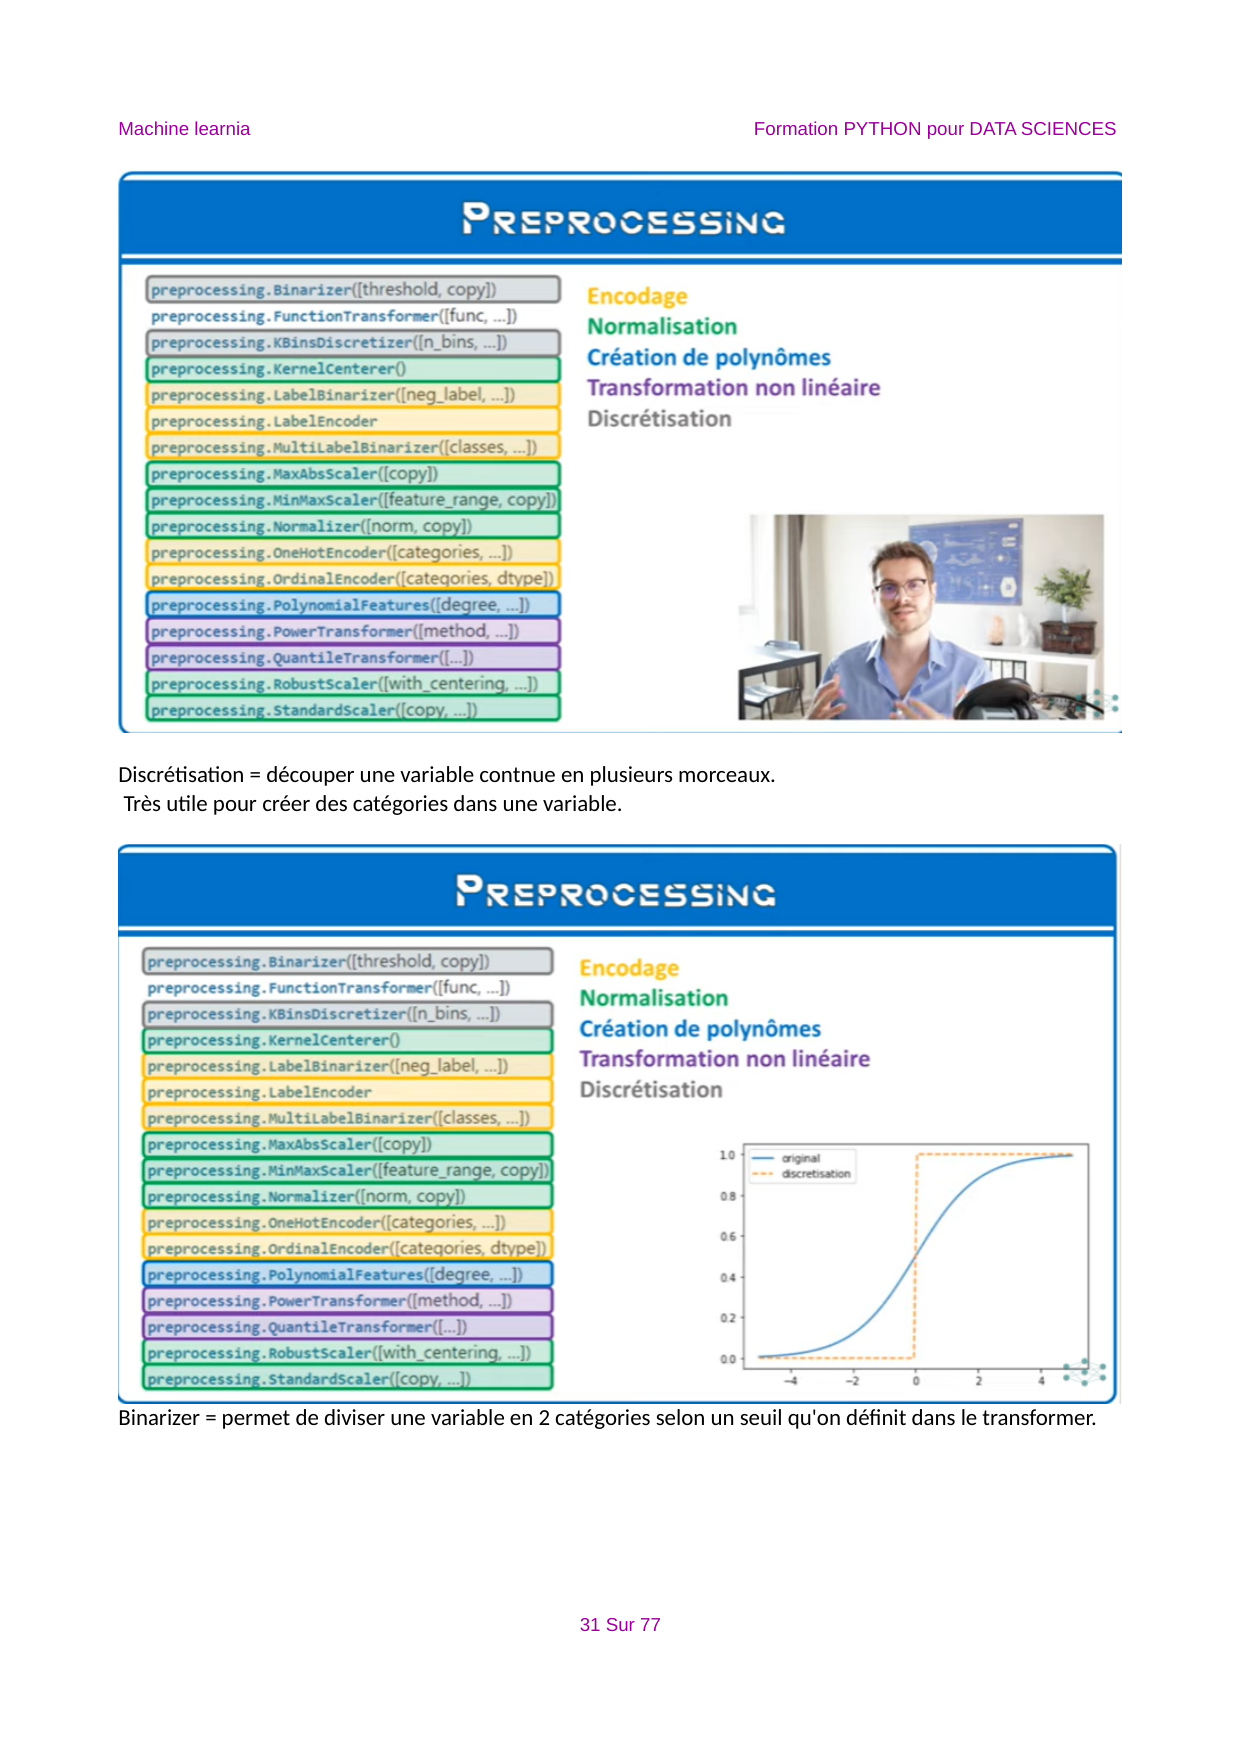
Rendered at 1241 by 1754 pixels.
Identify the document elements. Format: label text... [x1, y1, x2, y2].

picture [118, 169, 1122, 733]
text Discrétisation = découper une variable contnue en plusieurs morceaux. [118, 761, 1122, 789]
text Binarizer = permet de diviser une variable en 2 catégories selon un seuil qu'on définit dans le transformer. [118, 1404, 1122, 1431]
picture [118, 844, 1122, 1404]
text Très utile pour créer des catégories dans une variable. [118, 789, 1122, 817]
